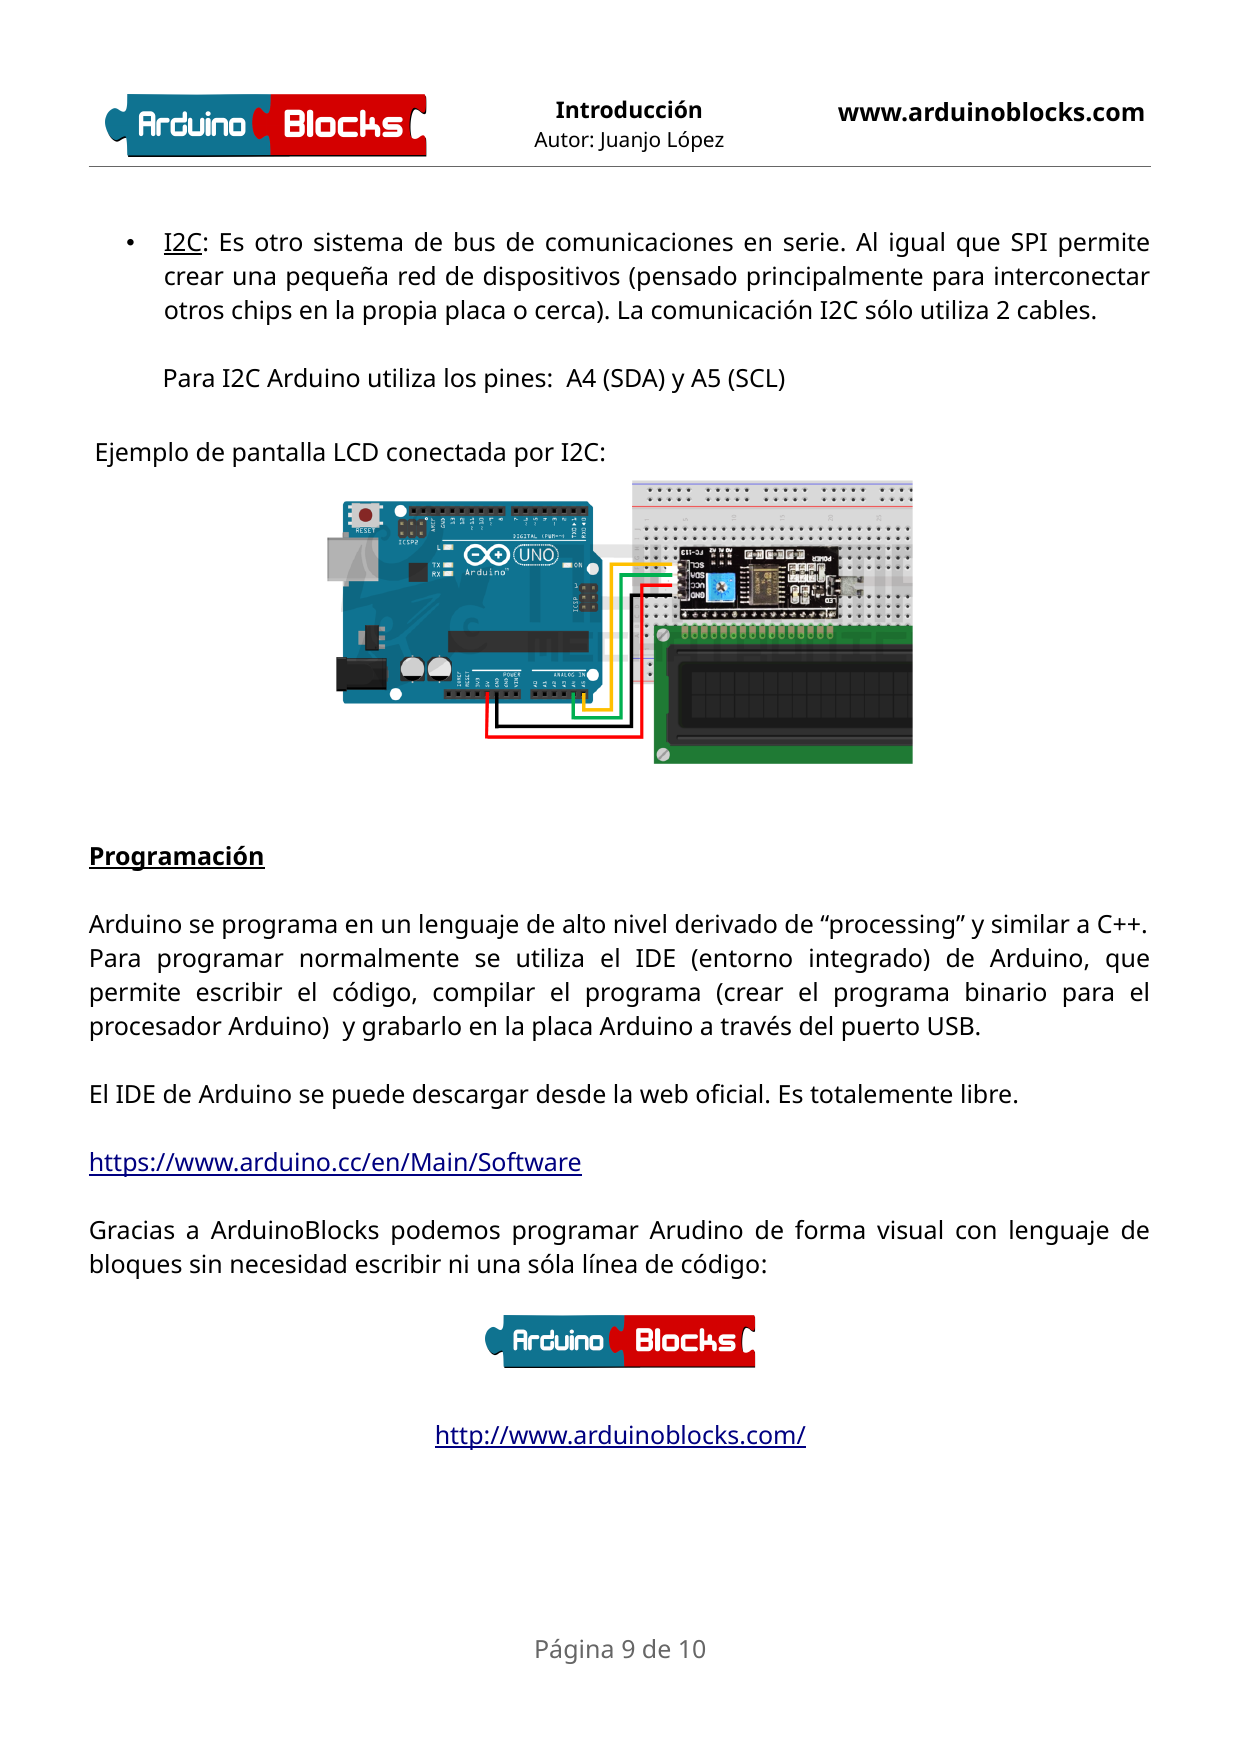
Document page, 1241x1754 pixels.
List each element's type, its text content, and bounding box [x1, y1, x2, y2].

text El IDE de Arduino se puede descargar desde la web oficial. Es totalemente libre. [88, 1077, 1152, 1111]
text http://www.arduinoblocks.com/ [88, 1417, 1152, 1451]
picture [327, 479, 913, 765]
text Programación [88, 838, 1152, 872]
text Para programar normalmente se utiliza el IDE (entorno integrado) de Arduino, que permite escribir el código, compilar el programa (crear el programa binario para el procesador Arduino) y grabarlo en la placa Arduino a través del puerto USB. [88, 941, 1152, 1043]
text https://www.arduino.cc/en/Main/Software [88, 1145, 1152, 1179]
list I2C: Es otro sistema de bus de comunicaciones en serie. Al igual que SPI permite crear una pequeña red de dispositivos (pensado principalmente para interconectar otros chips en la propia placa o cerca). La comunicación I2C sólo utiliza 2 cables. [126, 224, 1152, 326]
picture [105, 94, 427, 157]
text Arduino se programa en un lenguaje de alto nivel derivado de “processing” y similar a C++. [88, 906, 1152, 941]
text Gracias a ArduinoBlocks podemos programar Arudino de forma visual con lenguaje de bloques sin necesidad escribir ni una sóla línea de código: [88, 1213, 1152, 1281]
picture [485, 1315, 756, 1368]
table_cell [89, 474, 1152, 804]
text Para I2C Arduino utiliza los pines: A4 (SDA) y A5 (SCL) [88, 360, 1152, 394]
table_header Ejemplo de pantalla LCD conectada por I2C: [89, 429, 1152, 474]
